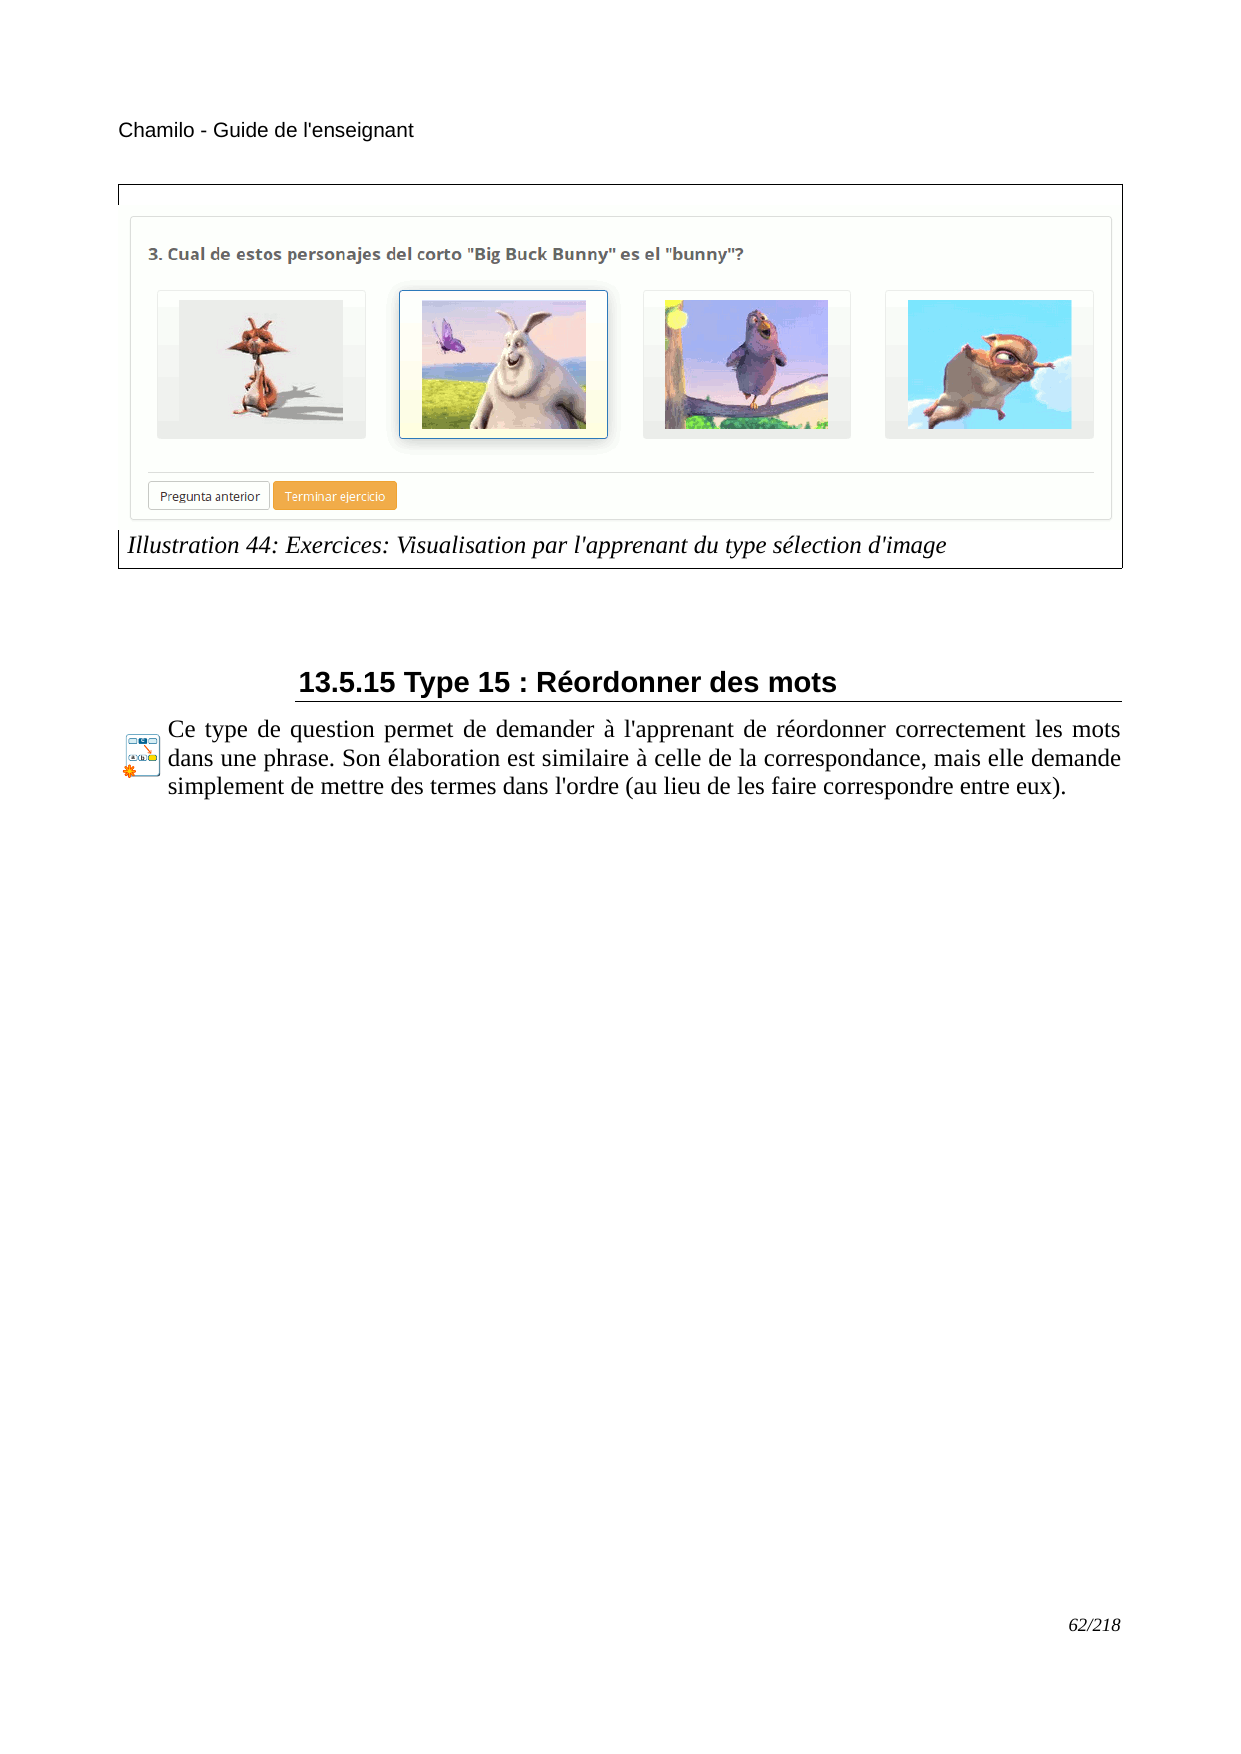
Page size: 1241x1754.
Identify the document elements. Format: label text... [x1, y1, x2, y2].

picture [128, 754, 157, 761]
picture [128, 738, 138, 744]
text Illustration 44: Exercices: Visualisation par l'apprenant du type sélection d'image [127, 530, 1113, 559]
picture [118, 205, 1122, 530]
subtitle Type 15 : Réordonner des mots [295, 662, 1122, 701]
picture [148, 738, 158, 744]
text Ce type de question permet de demander à l'apprenant de réordonner correctement les mots dans une phrase. Son élaboration est similaire à celle de la correspondance, mais elle demande simplement de mettre des termes dans l'ordre (au lieu de les faire correspondre entre eux). [118, 714, 1122, 800]
